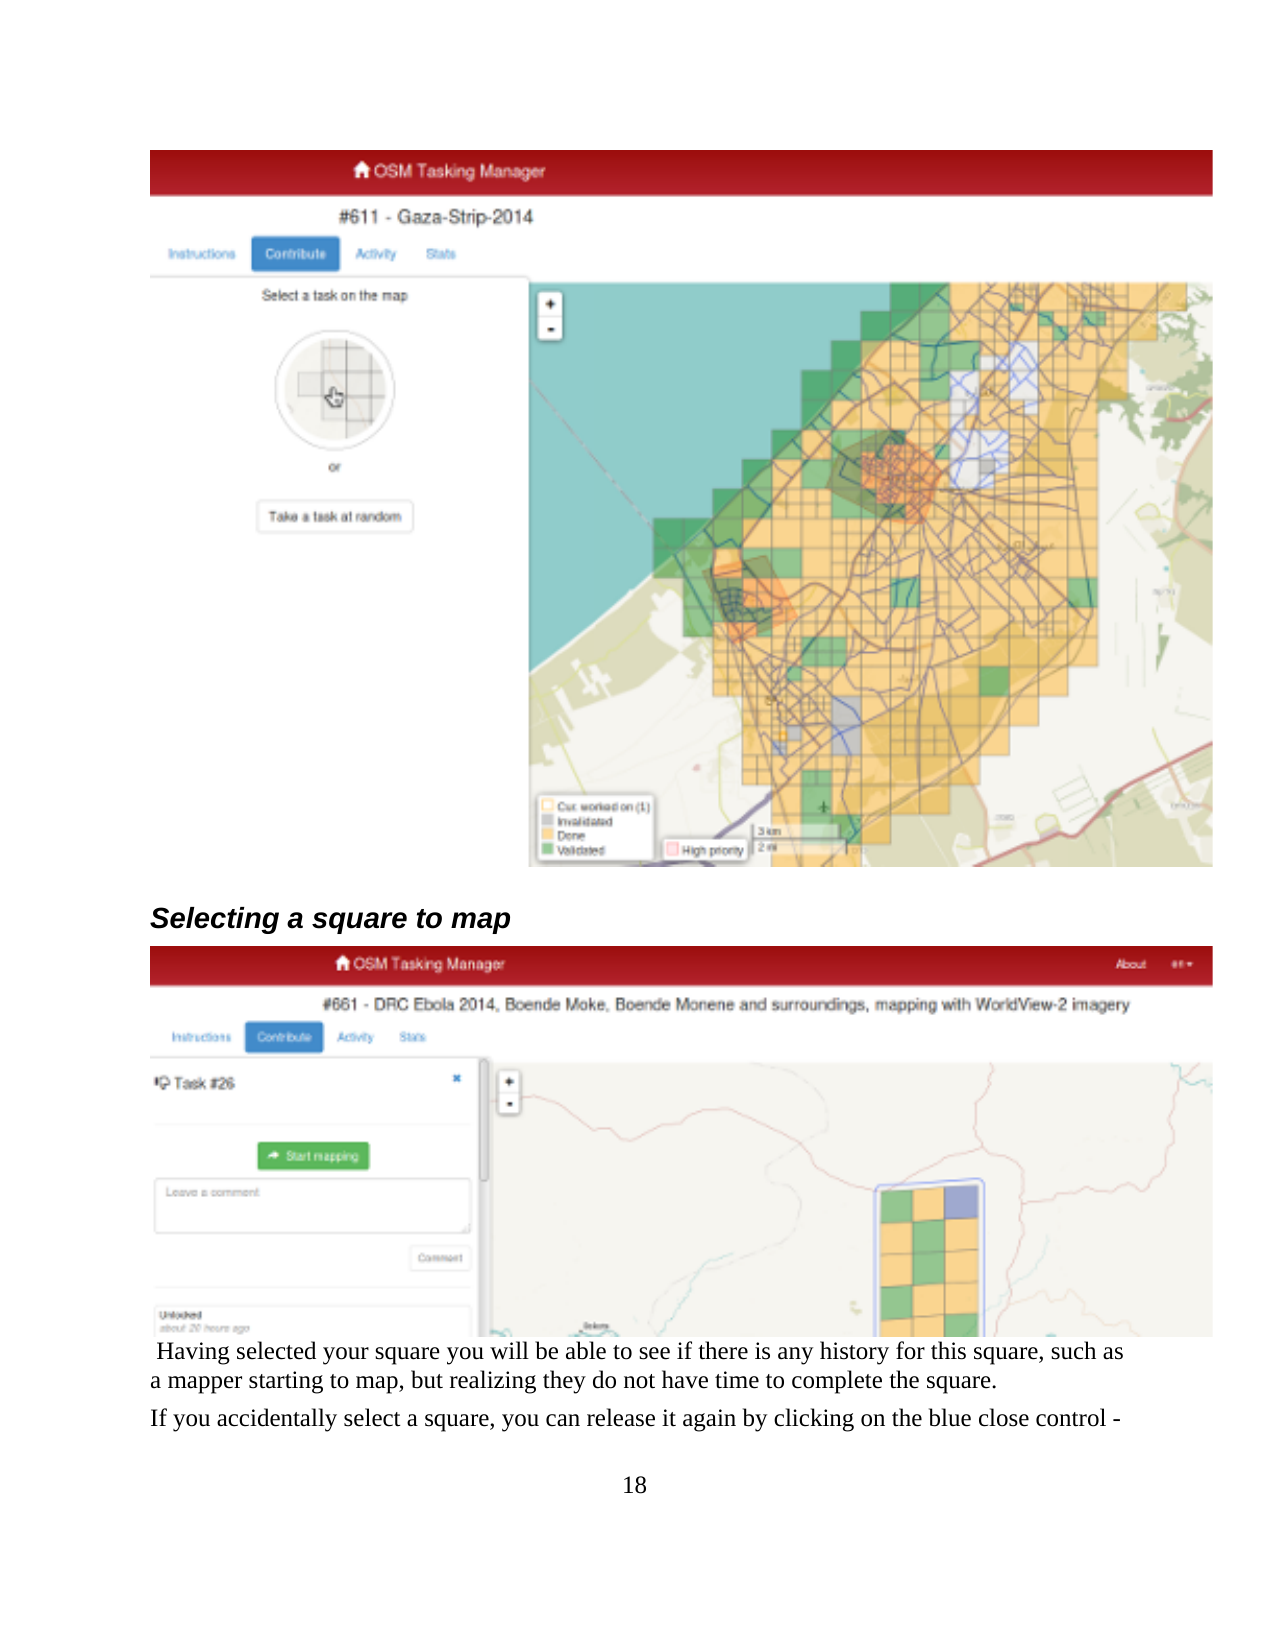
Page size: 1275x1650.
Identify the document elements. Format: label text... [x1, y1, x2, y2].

picture [150, 946, 1213, 1337]
picture [150, 150, 1213, 867]
text Having selected your square you will be able to see if there is any history for this square, such as a mapper starting to map, but realizing they do not have time to complete the square. [150, 1337, 1125, 1394]
subtitle Selecting a square to map [150, 901, 1125, 934]
text If you accidentally select a square, you can release it again by clicking on the blue close control [150, 1403, 1125, 1431]
